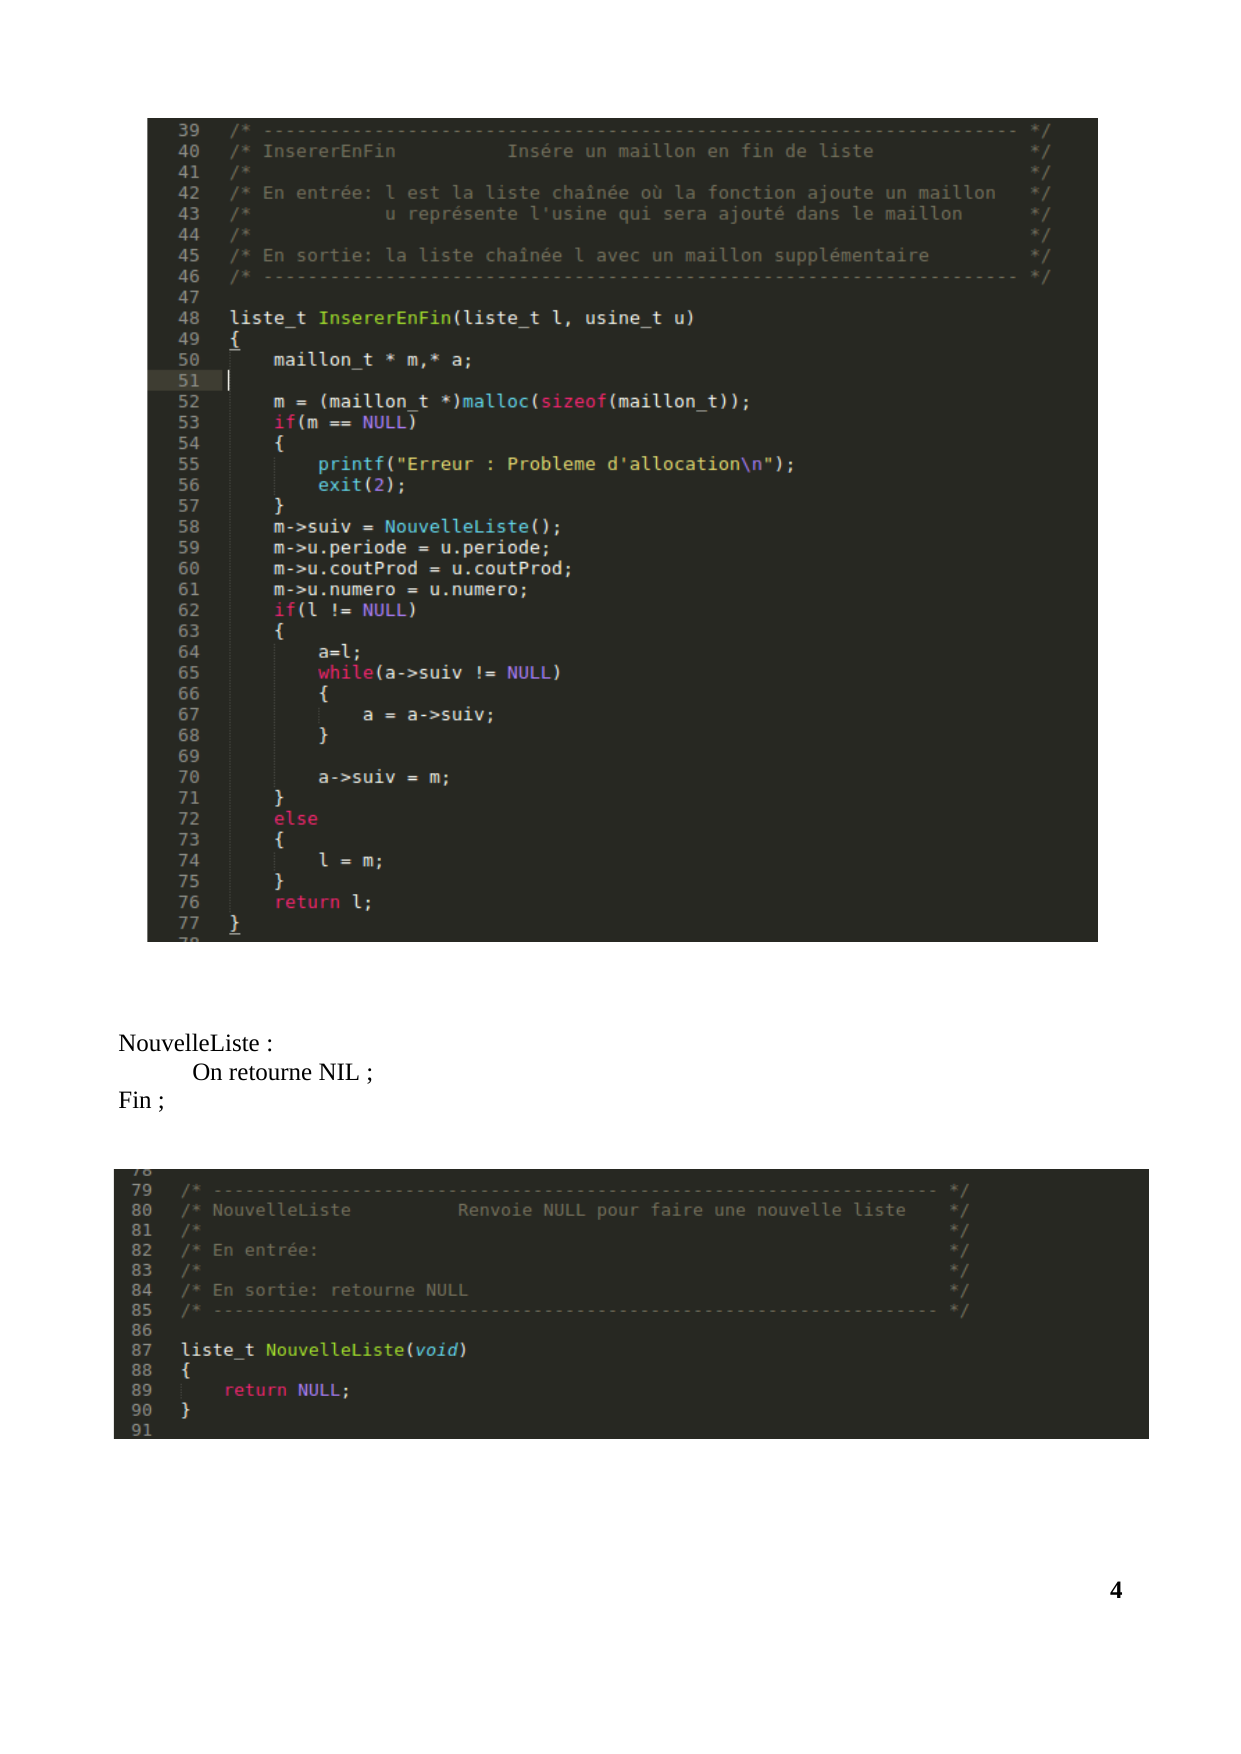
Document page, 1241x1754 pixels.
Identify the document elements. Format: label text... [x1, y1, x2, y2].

text 4 [118, 1576, 1122, 1604]
picture [650, 118, 837, 942]
text On retourne NIL ; [118, 1057, 1122, 1085]
picture [688, 1169, 897, 1439]
text Fin ; [118, 1085, 1122, 1114]
text NouvelleListe : [118, 1028, 1122, 1057]
